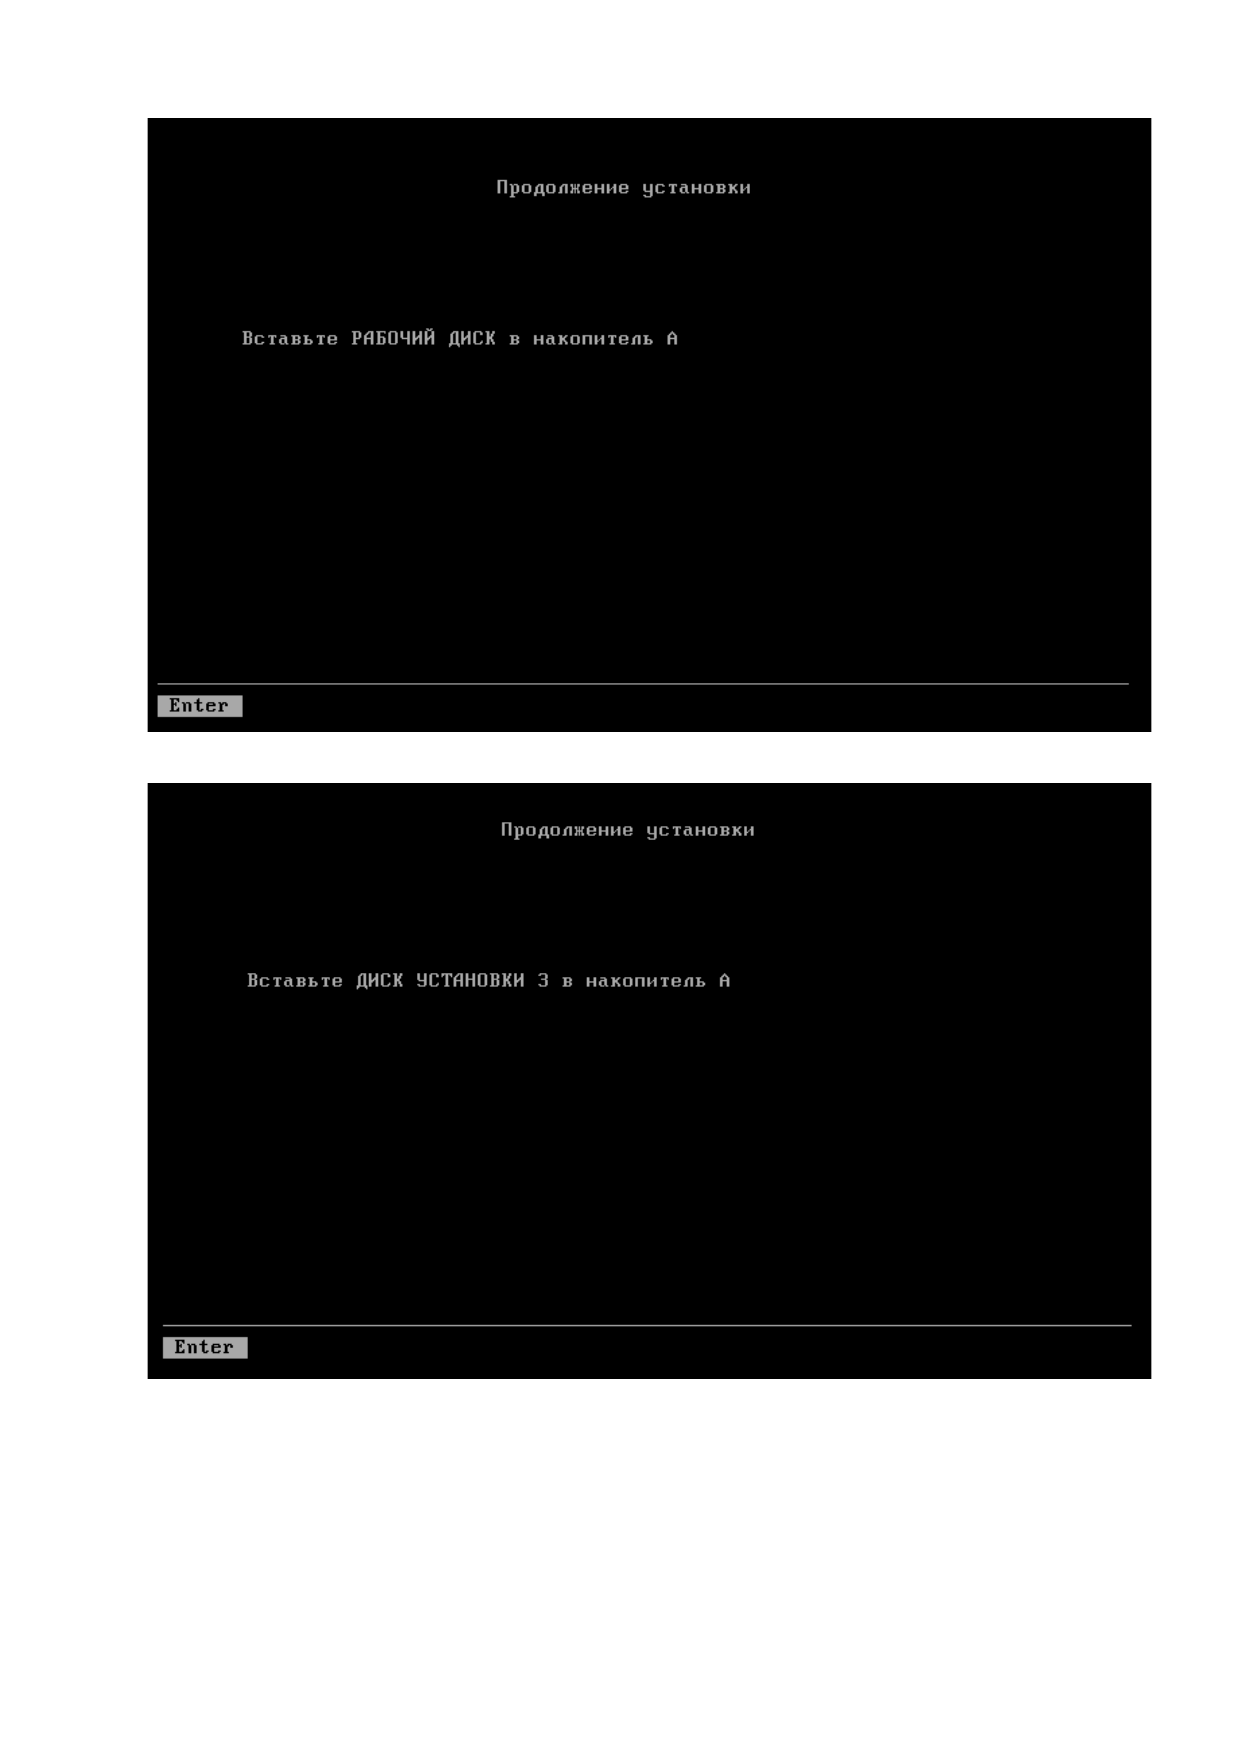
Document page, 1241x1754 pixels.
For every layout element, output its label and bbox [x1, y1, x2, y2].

picture [147, 783, 1152, 1379]
picture [147, 118, 1152, 732]
